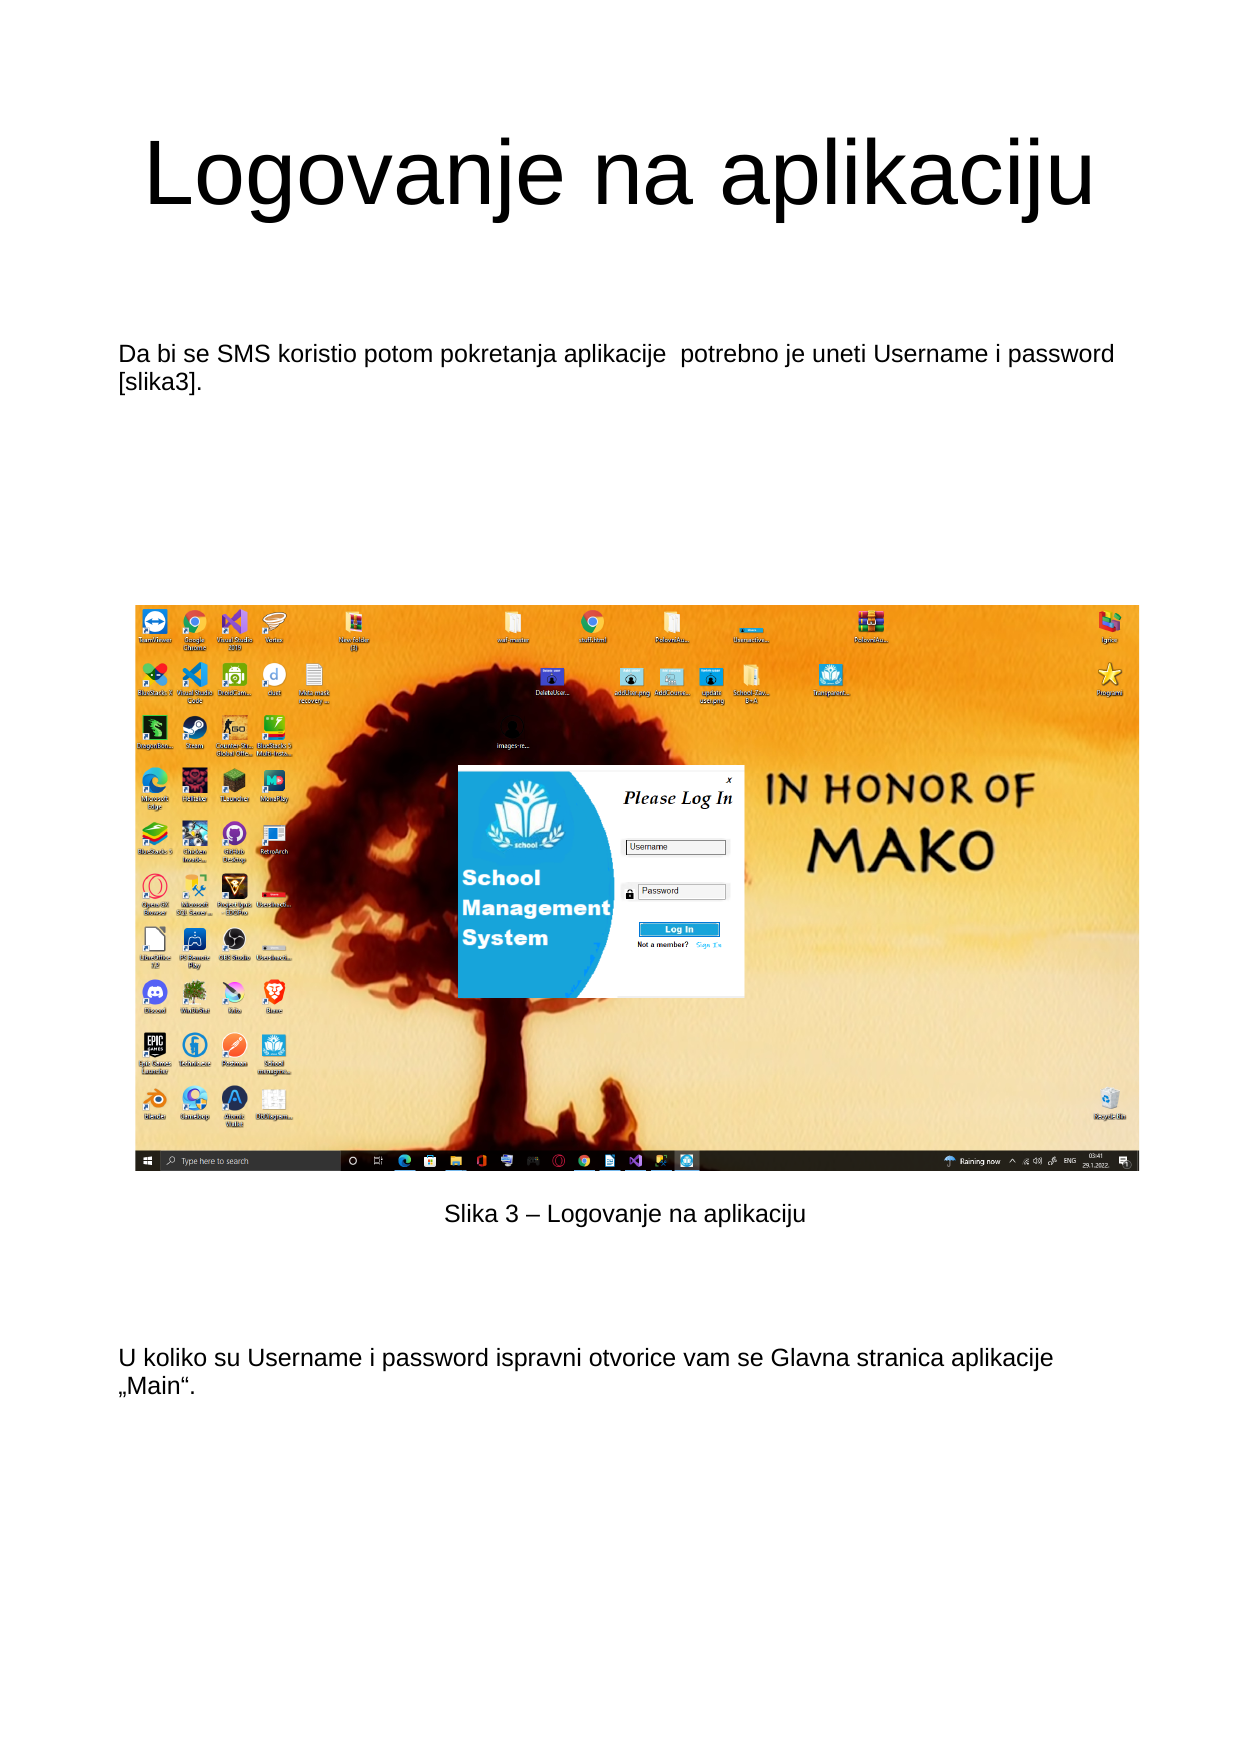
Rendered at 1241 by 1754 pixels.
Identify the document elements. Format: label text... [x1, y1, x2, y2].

picture [135, 605, 1140, 1171]
text Logovanje na aplikaciju [118, 118, 1122, 223]
text Slika 3 – Logovanje na aplikaciju [118, 1199, 1122, 1228]
text Da bi se SMS koristio potom pokretanja aplikacije potrebno je uneti Username i password [slika3]. [118, 338, 1122, 396]
text U koliko su Username i password ispravni otvorice vam se Glavna stranica aplikacije „Main“. [118, 1343, 1122, 1400]
